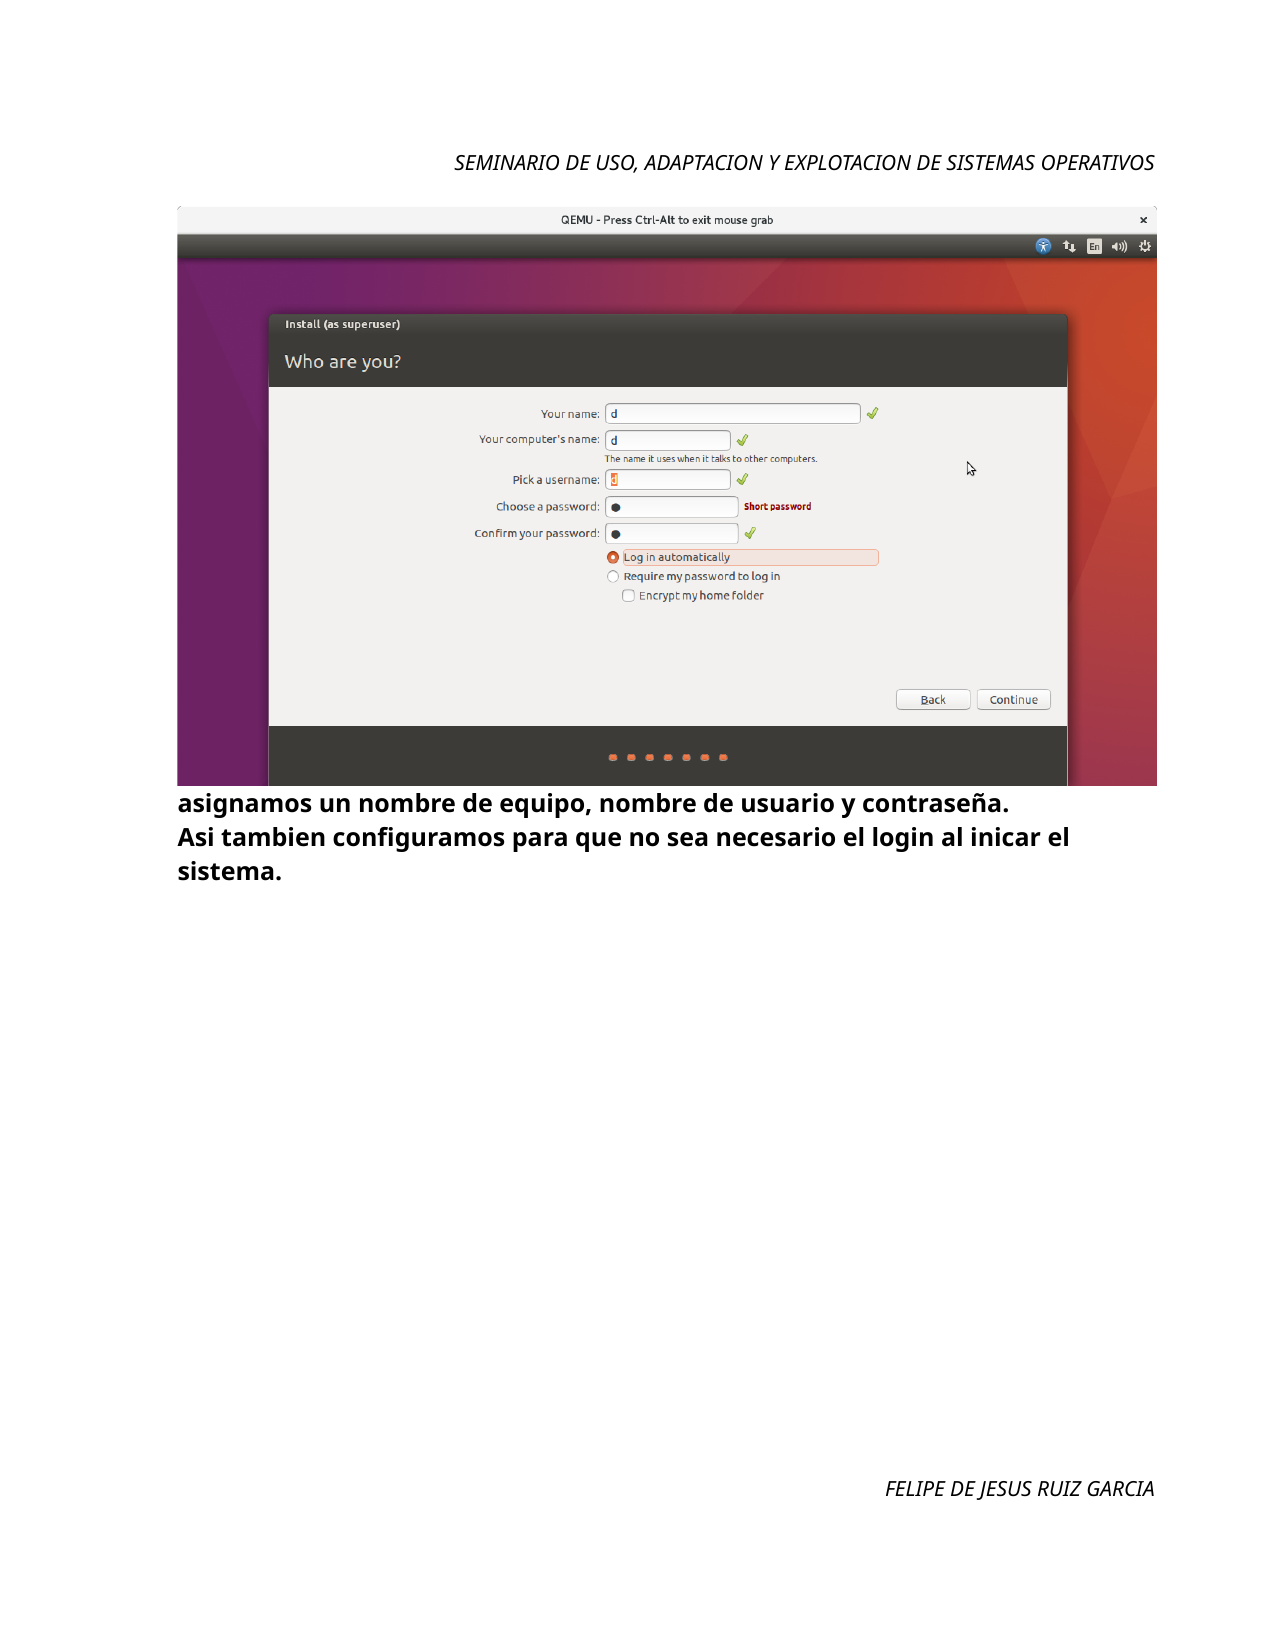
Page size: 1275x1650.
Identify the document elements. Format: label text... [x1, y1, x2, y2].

picture [177, 206, 1157, 786]
text asignamos un nombre de equipo, nombre de usuario y contraseña. Asi tambien configuramos para que no sea necesario el login al inicar el sistema. [177, 786, 1157, 888]
